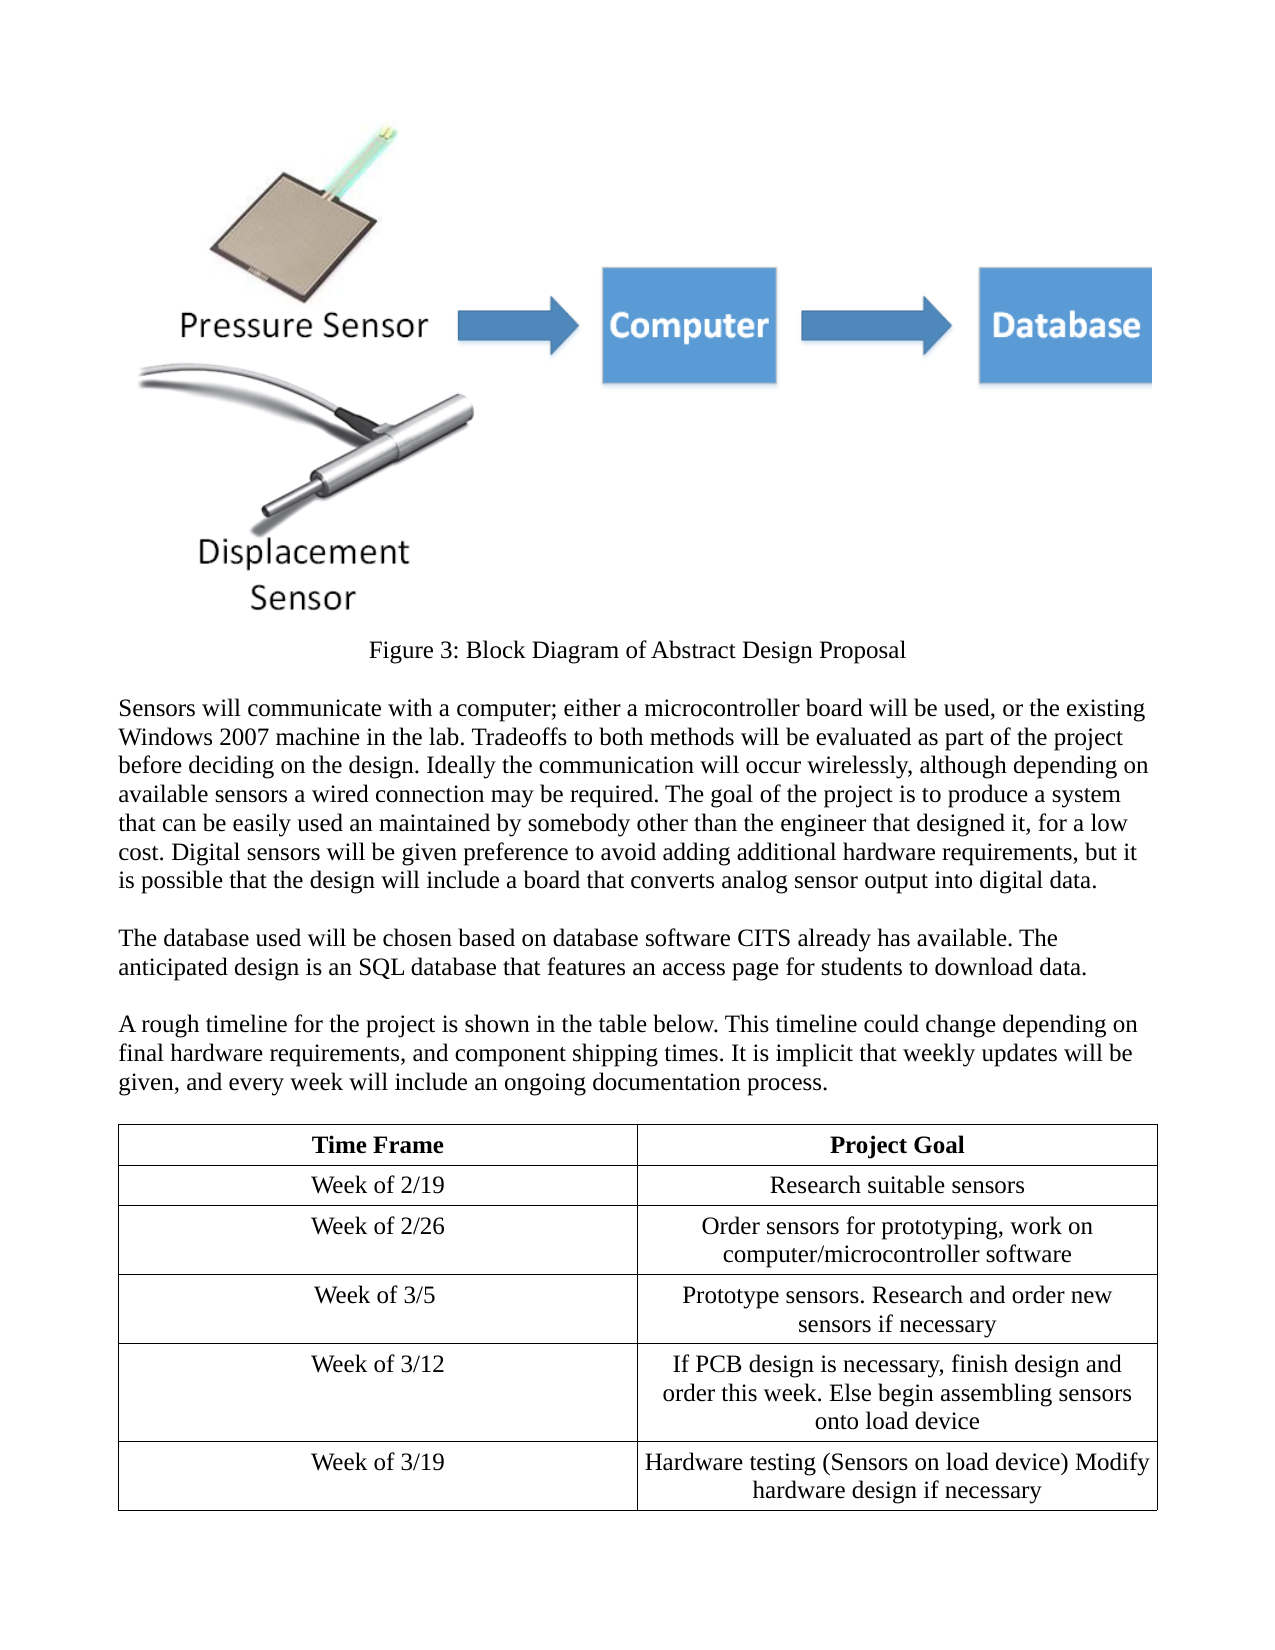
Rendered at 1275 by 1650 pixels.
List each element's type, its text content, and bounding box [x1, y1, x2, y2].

table_cell Research suitable sensors [638, 1166, 1157, 1205]
picture [123, 118, 1152, 622]
table_cell Week of 2/19 [119, 1166, 637, 1205]
text A rough timeline for the project is shown in the table below. This timeline could change depending on final hardware requirements, and component shipping times. It is implicit that weekly updates will be given, and every week will include an ongoing documentation process. [118, 1009, 1157, 1096]
table_cell Order sensors for prototyping, work on computer/microcontroller software [638, 1206, 1157, 1274]
text Sensors will communicate with a computer; either a microcontroller board will be used, or the existing Windows 2007 machine in the lab. Tradeoffs to both methods will be evaluated as part of the project before deciding on the design. Ideally the communication will occur wirelessly, although depending on available sensors a wired connection may be required. The goal of the project is to produce a system that can be easily used an maintained by somebody other than the engineer that designed it, for a low cost. Digital sensors will be given preference to avoid adding additional hardware requirements, but it is possible that the design will include a board that converts analog sensor output into digital data. [118, 693, 1157, 894]
text Figure 3: Block Diagram of Abstract Design Proposal [118, 636, 1157, 664]
text The database used will be chosen based on database software CITS already has available. The anticipated design is an SQL database that features an access page for students to download data. [118, 923, 1157, 981]
table_cell Prototype sensors. Research and order new sensors if necessary [638, 1275, 1157, 1343]
table_cell Week of 3/19 [119, 1442, 637, 1510]
table_header Project Goal [638, 1125, 1157, 1165]
table_cell If PCB design is necessary, finish design and order this week. Else begin assembling sensors onto load device [638, 1344, 1157, 1441]
table_header Time Frame [119, 1125, 637, 1165]
table_cell Week of 3/5 [119, 1275, 637, 1343]
table_cell Hardware testing (Sensors on load device) Modify hardware design if necessary [638, 1442, 1157, 1510]
table_cell Week of 3/12 [119, 1344, 637, 1441]
table_cell Week of 2/26 [119, 1206, 637, 1274]
